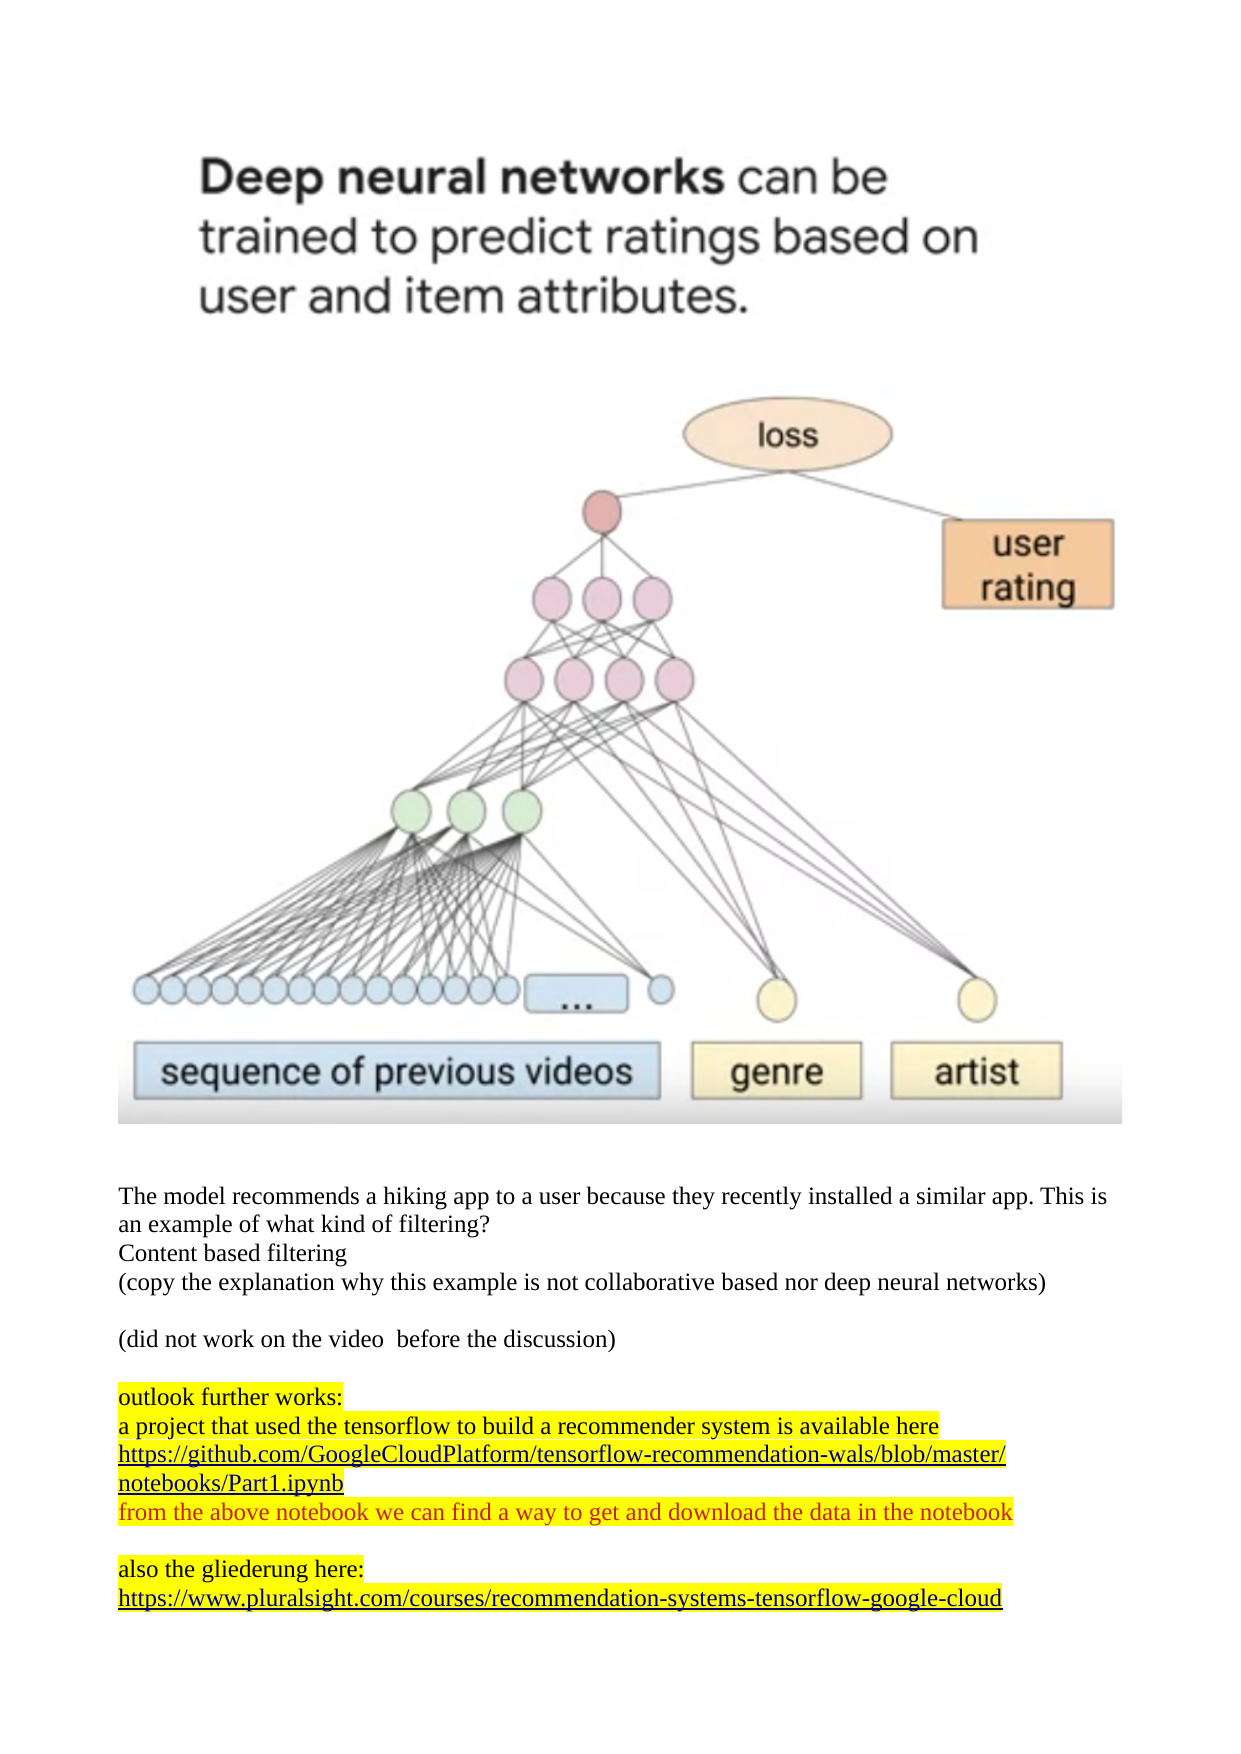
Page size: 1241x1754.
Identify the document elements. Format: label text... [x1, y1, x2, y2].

text from the above notebook we can find a way to get and download the data in the notebook [118, 1497, 1122, 1526]
text Content based filtering [118, 1238, 1122, 1267]
text a project that used the tensorflow to build a recommender system is available here [118, 1411, 1122, 1439]
text https://github.com/GoogleCloudPlatform/tensorflow-recommendation-wals/blob/master/notebooks/Part1.ipynb [118, 1439, 1122, 1497]
text The model recommends a hiking app to a user because they recently installed a similar app. This is an example of what kind of filtering? [118, 1181, 1122, 1238]
text (did not work on the video before the discussion) [118, 1324, 1122, 1353]
text outlook further works: [118, 1382, 1122, 1411]
picture [118, 118, 1123, 1124]
text (copy the explanation why this example is not collaborative based nor deep neural networks) [118, 1267, 1122, 1296]
text also the gliederung here: https://www.pluralsight.com/courses/recommendation-systems-tensorflow-google-cloud [118, 1554, 1122, 1612]
